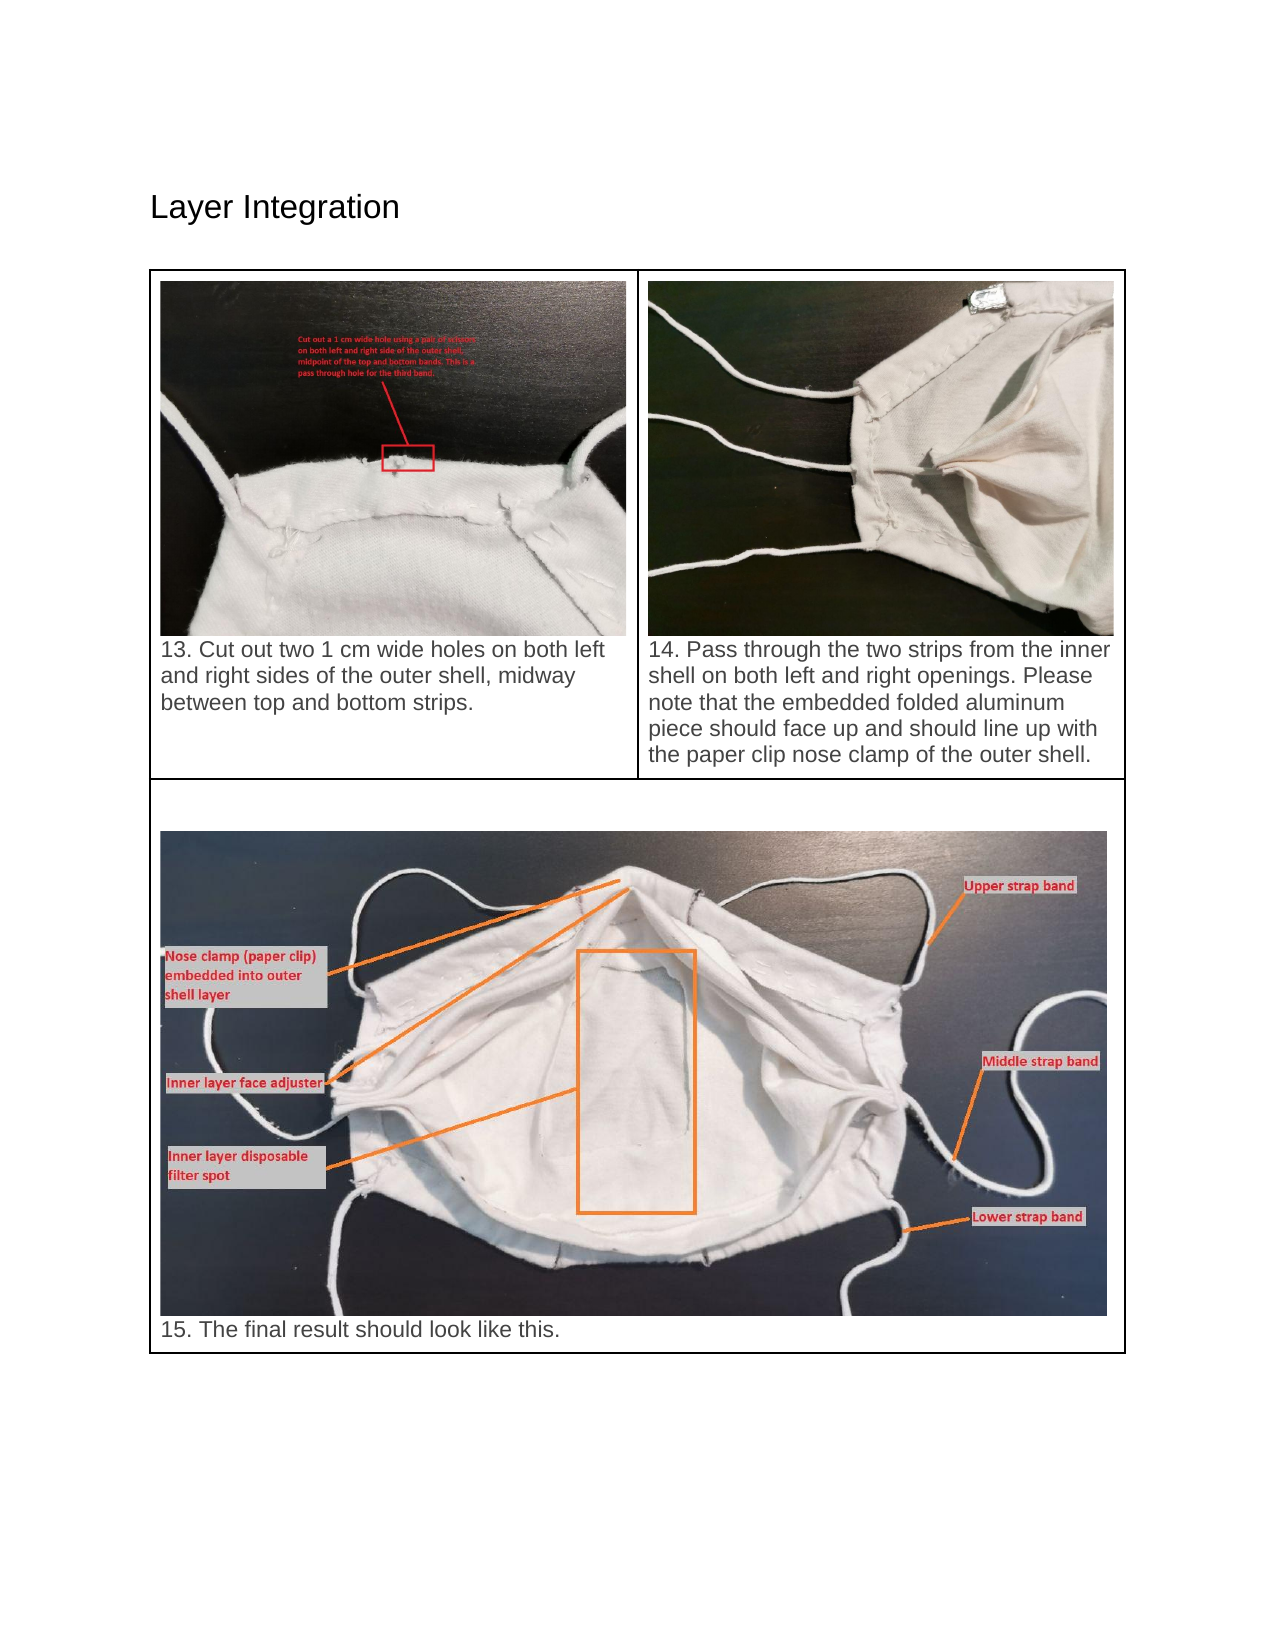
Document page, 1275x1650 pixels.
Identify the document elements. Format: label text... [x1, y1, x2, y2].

subtitle Layer Integration [150, 187, 1125, 226]
table_cell 15. The final result should look like this. [151, 780, 1124, 1352]
table_header 13. Cut out two 1 cm wide holes on both left and right sides of the outer shell, midway between top and bottom strips. [151, 271, 637, 778]
table_header 14. Pass through the two strips from the inner shell on both left and right openings. Please note that the embedded folded aluminum piece should face up and should line up with the paper clip nose clamp of the outer shell. [639, 271, 1124, 778]
